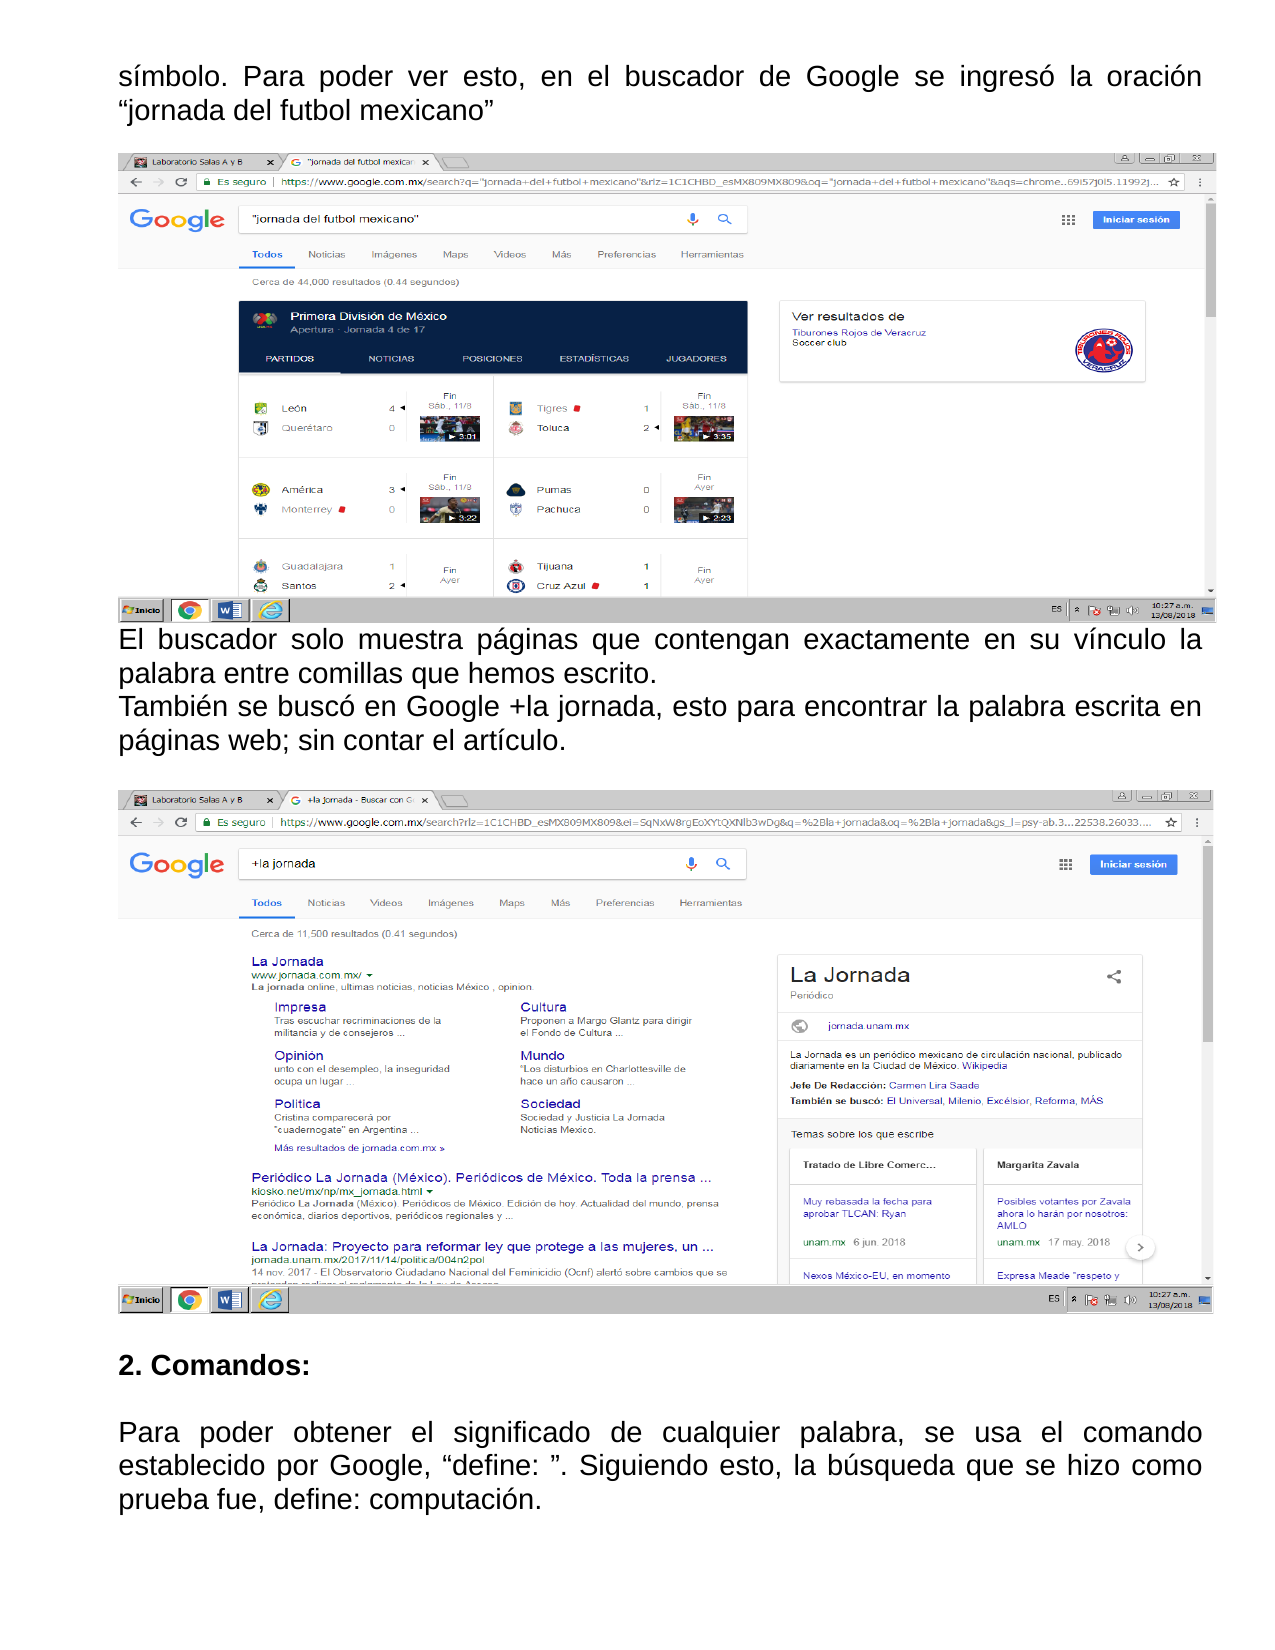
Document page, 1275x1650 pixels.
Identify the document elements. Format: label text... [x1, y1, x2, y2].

text símbolo. Para poder ver esto, en el buscador de Google se ingresó la oración “jornada del futbol mexicano” [118, 59, 1205, 126]
text El buscador solo muestra páginas que contengan exactamente en su vínculo la palabra entre comillas que hemos escrito. [118, 623, 1205, 689]
text Para poder obtener el significado de cualquier palabra, se usa el comando establecido por Google, “define: ”. Siguiendo esto, la búsqueda que se hizo como prueba fue, define: computación. [118, 1414, 1205, 1515]
text 2. Comandos: [118, 1347, 1205, 1381]
text También se buscó en Google +la jornada, esto para encontrar la palabra escrita en páginas web; sin contar el artículo. [118, 689, 1205, 757]
